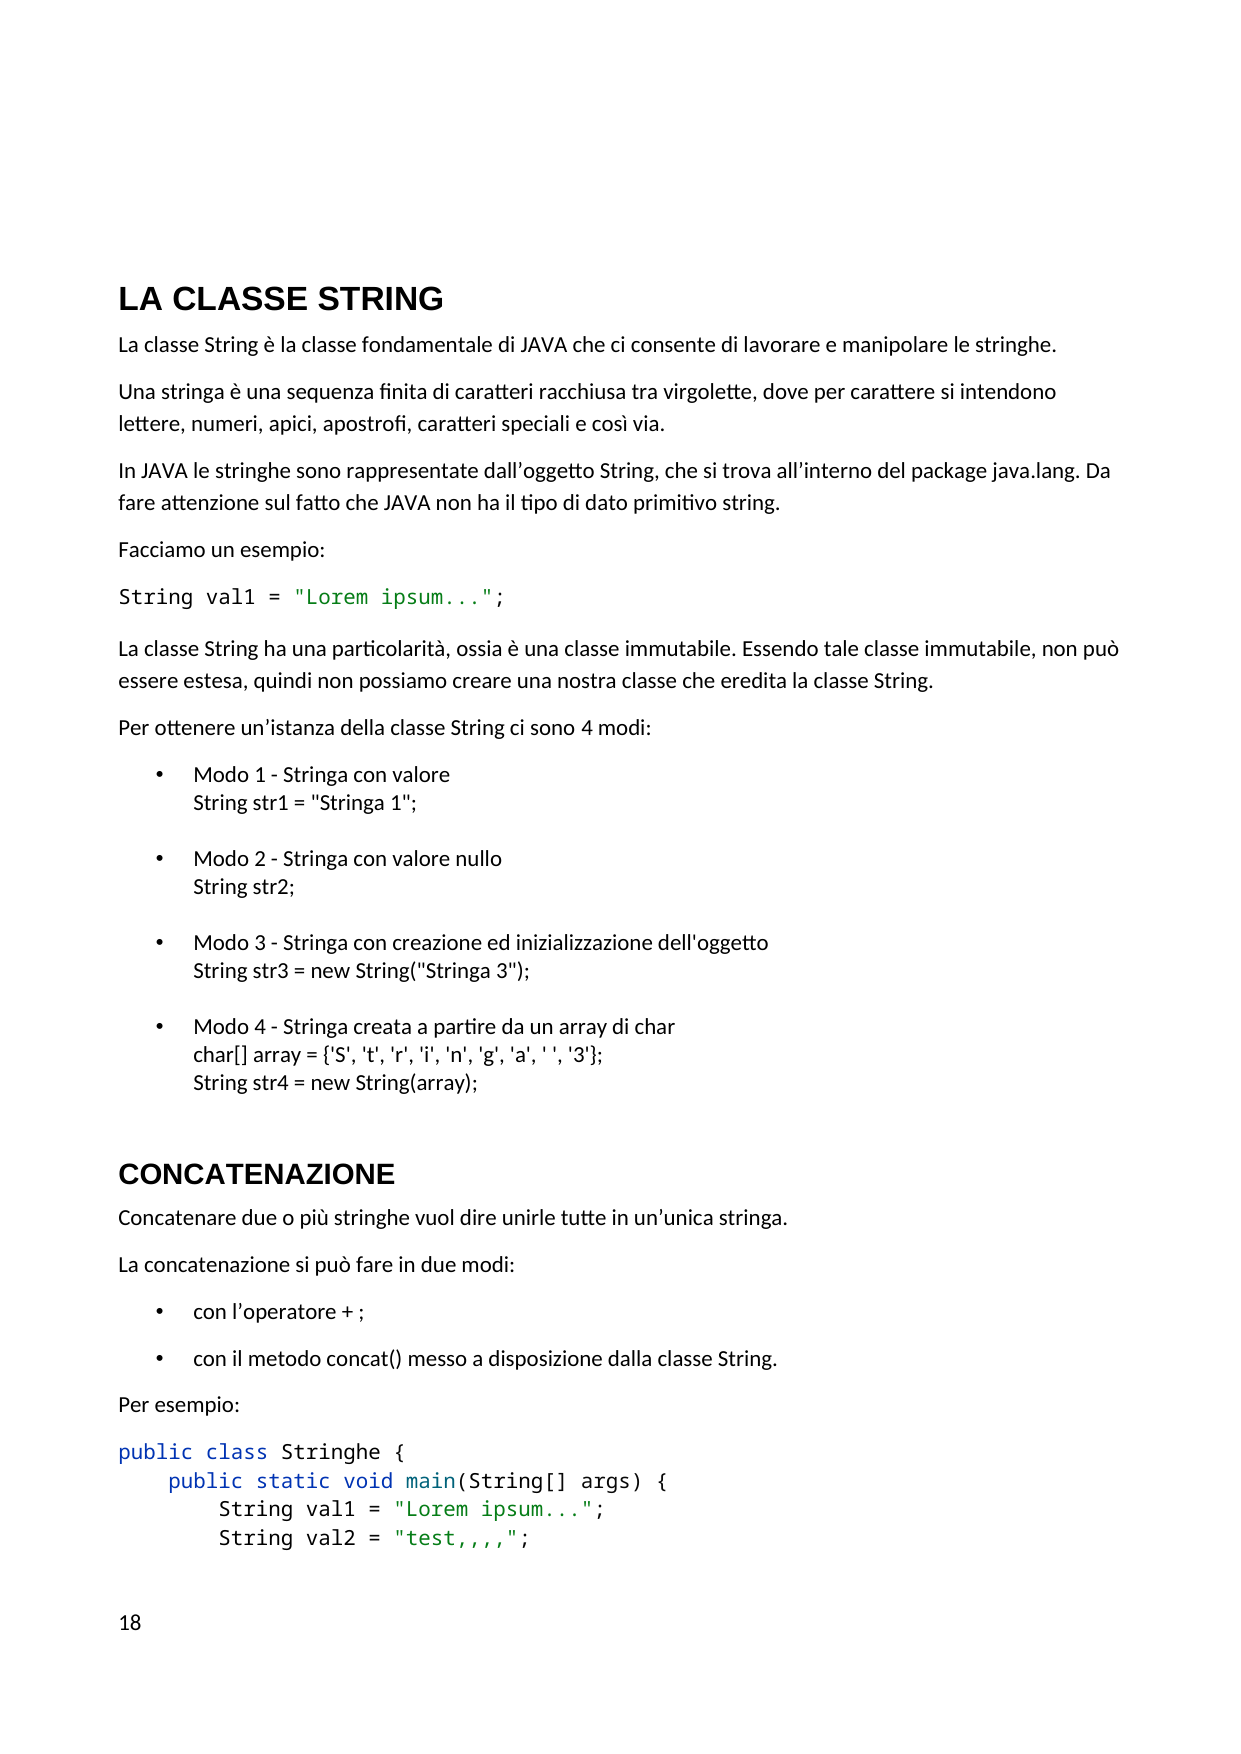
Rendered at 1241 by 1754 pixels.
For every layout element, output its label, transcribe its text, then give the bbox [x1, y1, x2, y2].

text public class Stringhe { public static void main(String[] args) { String val1 = "Lorem ipsum..."; String val2 = "test,,,,"; [118, 1437, 1122, 1551]
text La classe String è la classe fondamentale di JAVA che ci consente di lavorare e manipolare le stringhe. [118, 330, 1122, 358]
text Concatenare due o più stringhe vuol dire unirle tutte in un’unica stringa. [118, 1203, 1122, 1232]
list String str2; [156, 872, 1122, 900]
list String str4 = new String(array); [156, 1068, 1122, 1096]
list Modo 3 - Stringa con creazione ed inizializzazione dell'oggetto [156, 928, 1122, 956]
text String val1 = "Lorem ipsum..."; [118, 582, 1122, 610]
list Modo 4 - Stringa creata a partire da un array di char [156, 1012, 1122, 1040]
text Per ottenere un’istanza della classe String ci sono 4 modi: [118, 713, 1122, 741]
list String str1 = "Stringa 1"; [156, 788, 1122, 816]
text La classe String ha una particolarità, ossia è una classe immutabile. Essendo tale classe immutabile, non può essere estesa, quindi non possiamo creare una nostra classe che eredita la classe String. [118, 634, 1122, 694]
list con l’operatore + ; [156, 1297, 1122, 1325]
text Facciamo un esempio: [118, 535, 1122, 563]
subtitle CONCATENAZIONE [118, 1157, 1122, 1191]
list char[] array = {'S', 't', 'r', 'i', 'n', 'g', 'a', ' ', '3'}; [156, 1040, 1122, 1068]
subtitle LA CLASSE STRING [118, 279, 1122, 318]
list con il metodo concat() messo a disposizione dalla classe String. [156, 1344, 1122, 1372]
text Per esempio: [118, 1391, 1122, 1419]
list Modo 1 - Stringa con valore [156, 760, 1122, 788]
text La concatenazione si può fare in due modi: [118, 1250, 1122, 1278]
list Modo 2 - Stringa con valore nullo [156, 844, 1122, 872]
list String str3 = new String("Stringa 3"); [156, 956, 1122, 984]
text In JAVA le stringhe sono rappresentate dall’oggetto String, che si trova all’interno del package java.lang. Da fare attenzione sul fatto che JAVA non ha il tipo di dato primitivo string. [118, 456, 1122, 516]
text Una stringa è una sequenza finita di caratteri racchiusa tra virgolette, dove per carattere si intendono lettere, numeri, apici, apostrofi, caratteri speciali e così via. [118, 377, 1122, 437]
